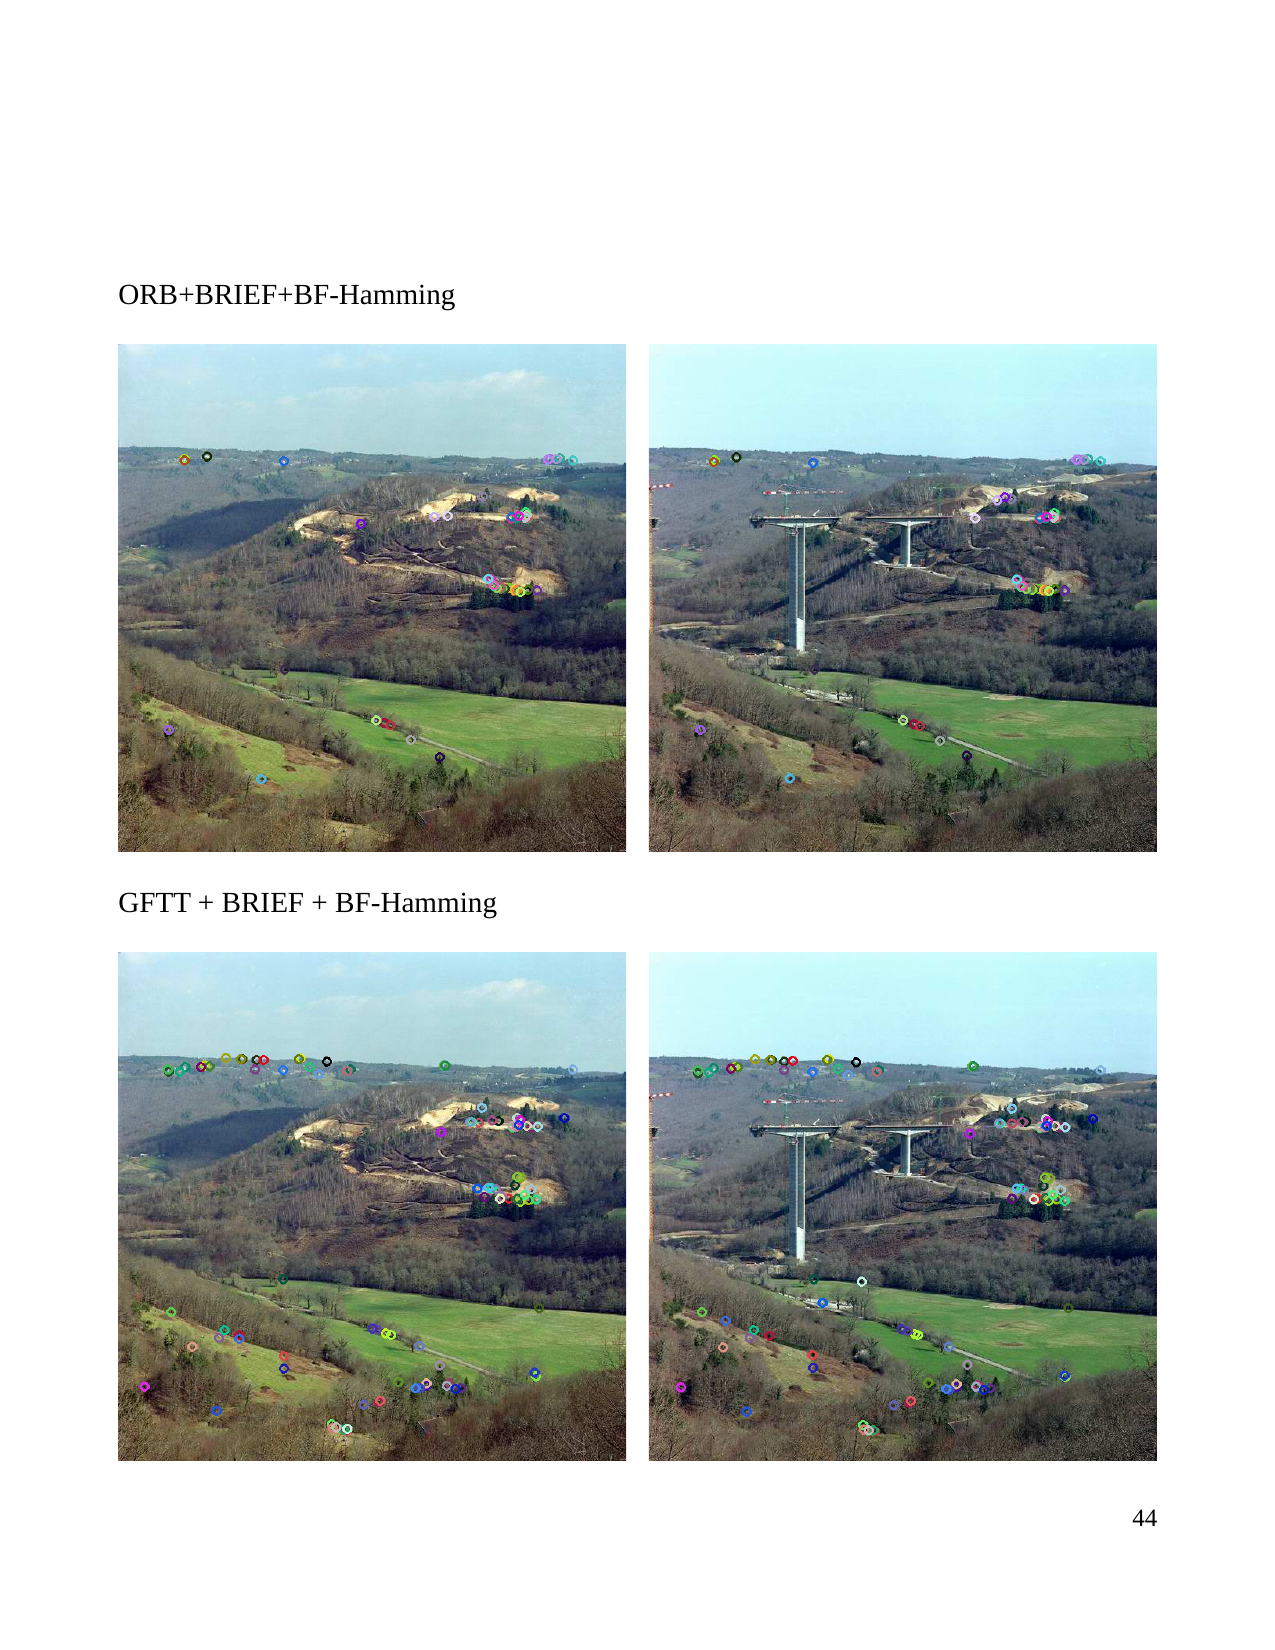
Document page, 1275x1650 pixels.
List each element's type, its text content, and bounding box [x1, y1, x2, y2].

picture [118, 952, 627, 1461]
text ORB+BRIEF+BF-Hamming [118, 277, 1157, 311]
picture [118, 344, 627, 852]
text GFTT + BRIEF + BF-Hamming [118, 886, 1157, 919]
picture [648, 344, 1157, 852]
picture [648, 952, 1157, 1461]
